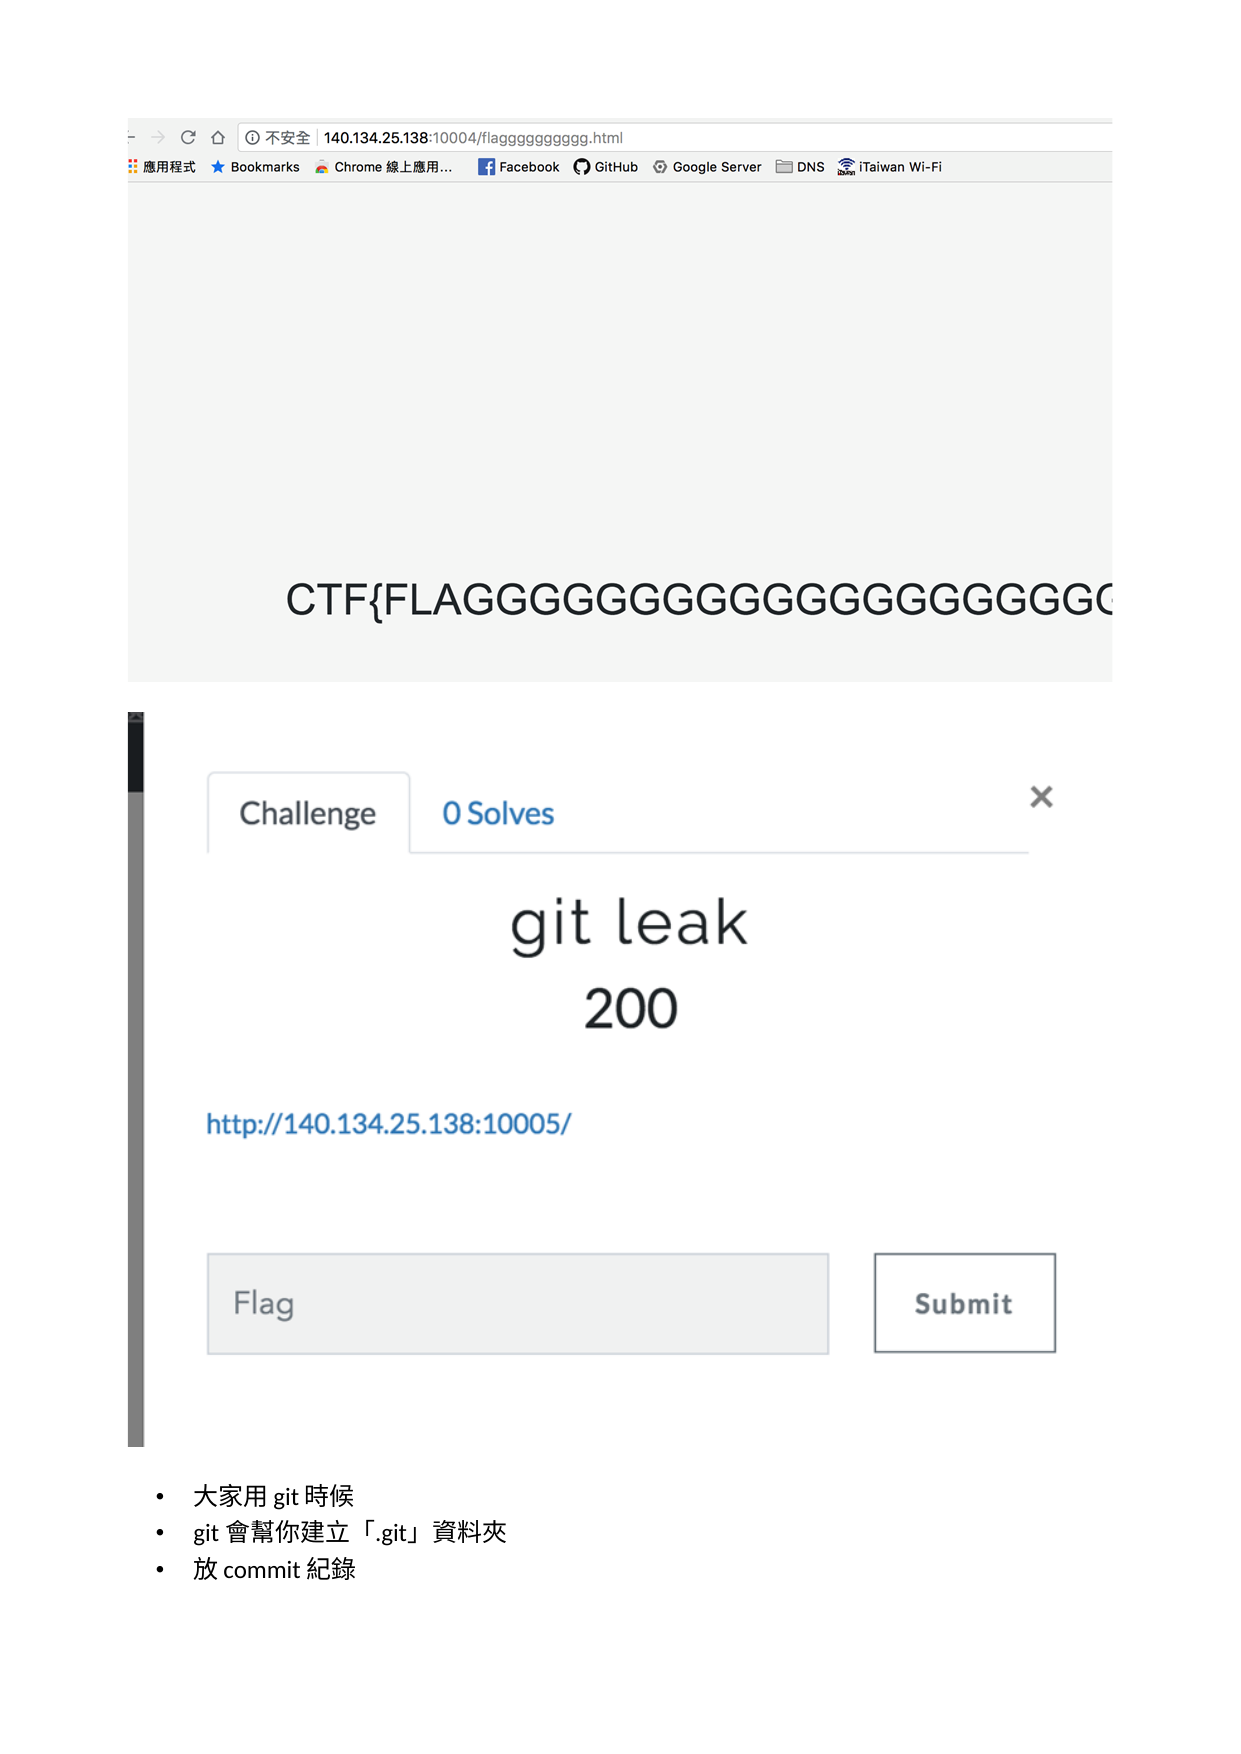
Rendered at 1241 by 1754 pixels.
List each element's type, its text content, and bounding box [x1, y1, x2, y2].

picture [127, 118, 1113, 682]
list 大家用git時候 [156, 1477, 1122, 1513]
list 放commit紀錄 [156, 1549, 1122, 1585]
list git 會幫你建立「.git」資料夾 [156, 1513, 1122, 1549]
picture [127, 712, 1113, 1447]
